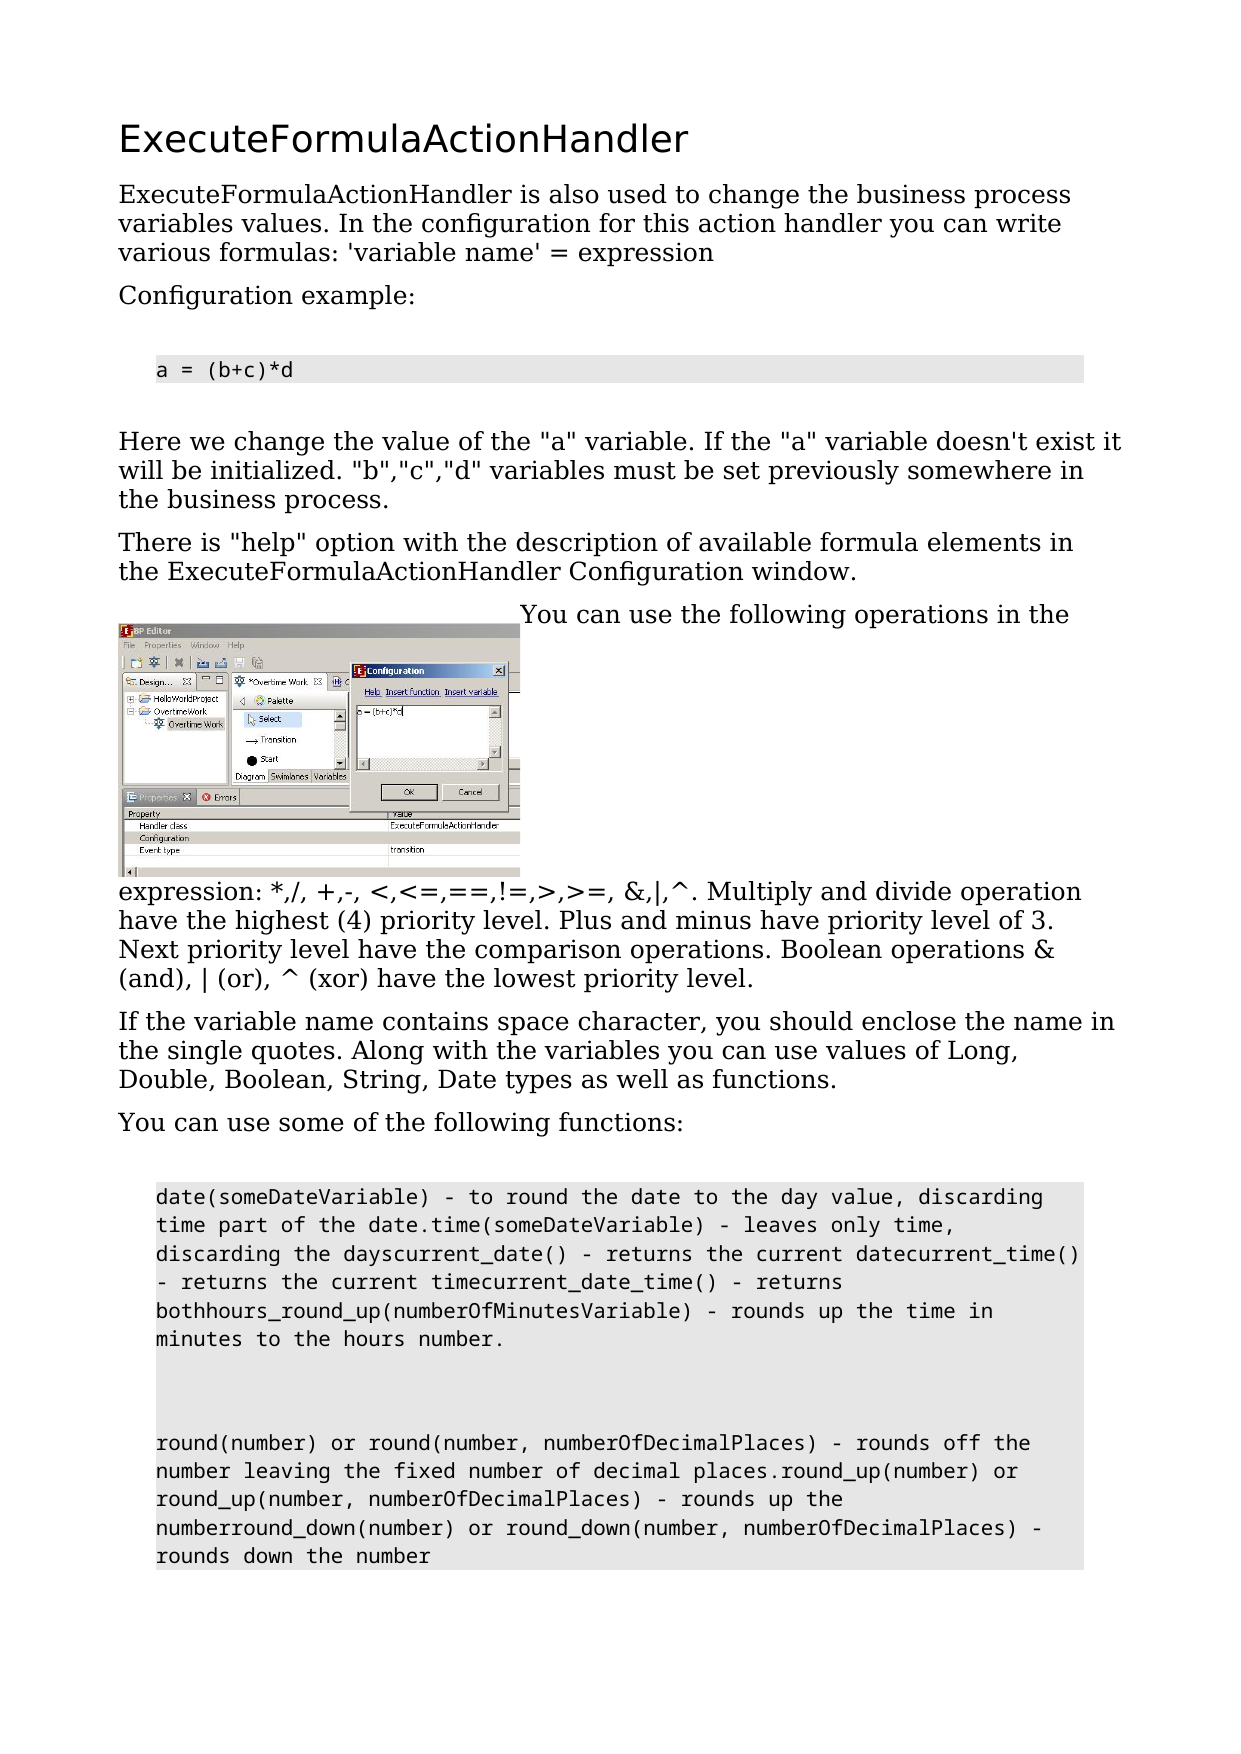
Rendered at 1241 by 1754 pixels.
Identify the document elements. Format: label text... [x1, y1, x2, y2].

text round(number) or round(number, numberOfDecimalPlaces) - rounds off the number leaving the fixed number of decimal places.round_up(number) or round_up(number, numberOfDecimalPlaces) - rounds up the numberround_down(number) or round_down(number, numberOfDecimalPlaces) - rounds down the number [156, 1428, 1084, 1570]
text You can use the following operations in the expression: *,/, +,-, <,<=,==,!=,>,>=, &,|,^. Multiply and divide operation have the highest (4) priority level. Plus and minus have priority level of 3. Next priority level have the comparison operations. Boolean operations & (and), | (or), ^ (xor) have the lowest priority level. [118, 600, 1122, 993]
text There is "help" option with the description of available formula elements in the ExecuteFormulaActionHandler Configuration window. [118, 528, 1122, 586]
text You can use some of the following functions: [118, 1108, 1122, 1137]
text Here we change the value of the "a" variable. If the "a" variable doesn't exist it will be initialized. "b","c","d" variables must be set previously somewhere in the business process. [118, 427, 1122, 514]
text If the variable name contains space character, you should enclose the name in the single quotes. Along with the variables you can use values of Long, Double, Boolean, String, Date types as well as functions. [118, 1007, 1122, 1094]
text a = (b+c)*d [156, 355, 1084, 383]
subtitle ExecuteFormulaActionHandler [118, 118, 1122, 162]
text Configuration example: [118, 281, 1122, 310]
text date(someDateVariable) - to round the date to the day value, discarding time part of the date.time(someDateVariable) - leaves only time, discarding the dayscurrent_date() - returns the current datecurrent_time() - returns the current timecurrent_date_time() - returns bothhours_round_up(numberOfMinutesVariable) - rounds up the time in minutes to the hours number. [156, 1182, 1084, 1353]
text ExecuteFormulaActionHandler is also used to change the business process variables values. In the configuration for this action handler you can write various formulas: 'variable name' = expression [118, 180, 1122, 267]
picture [118, 623, 521, 877]
